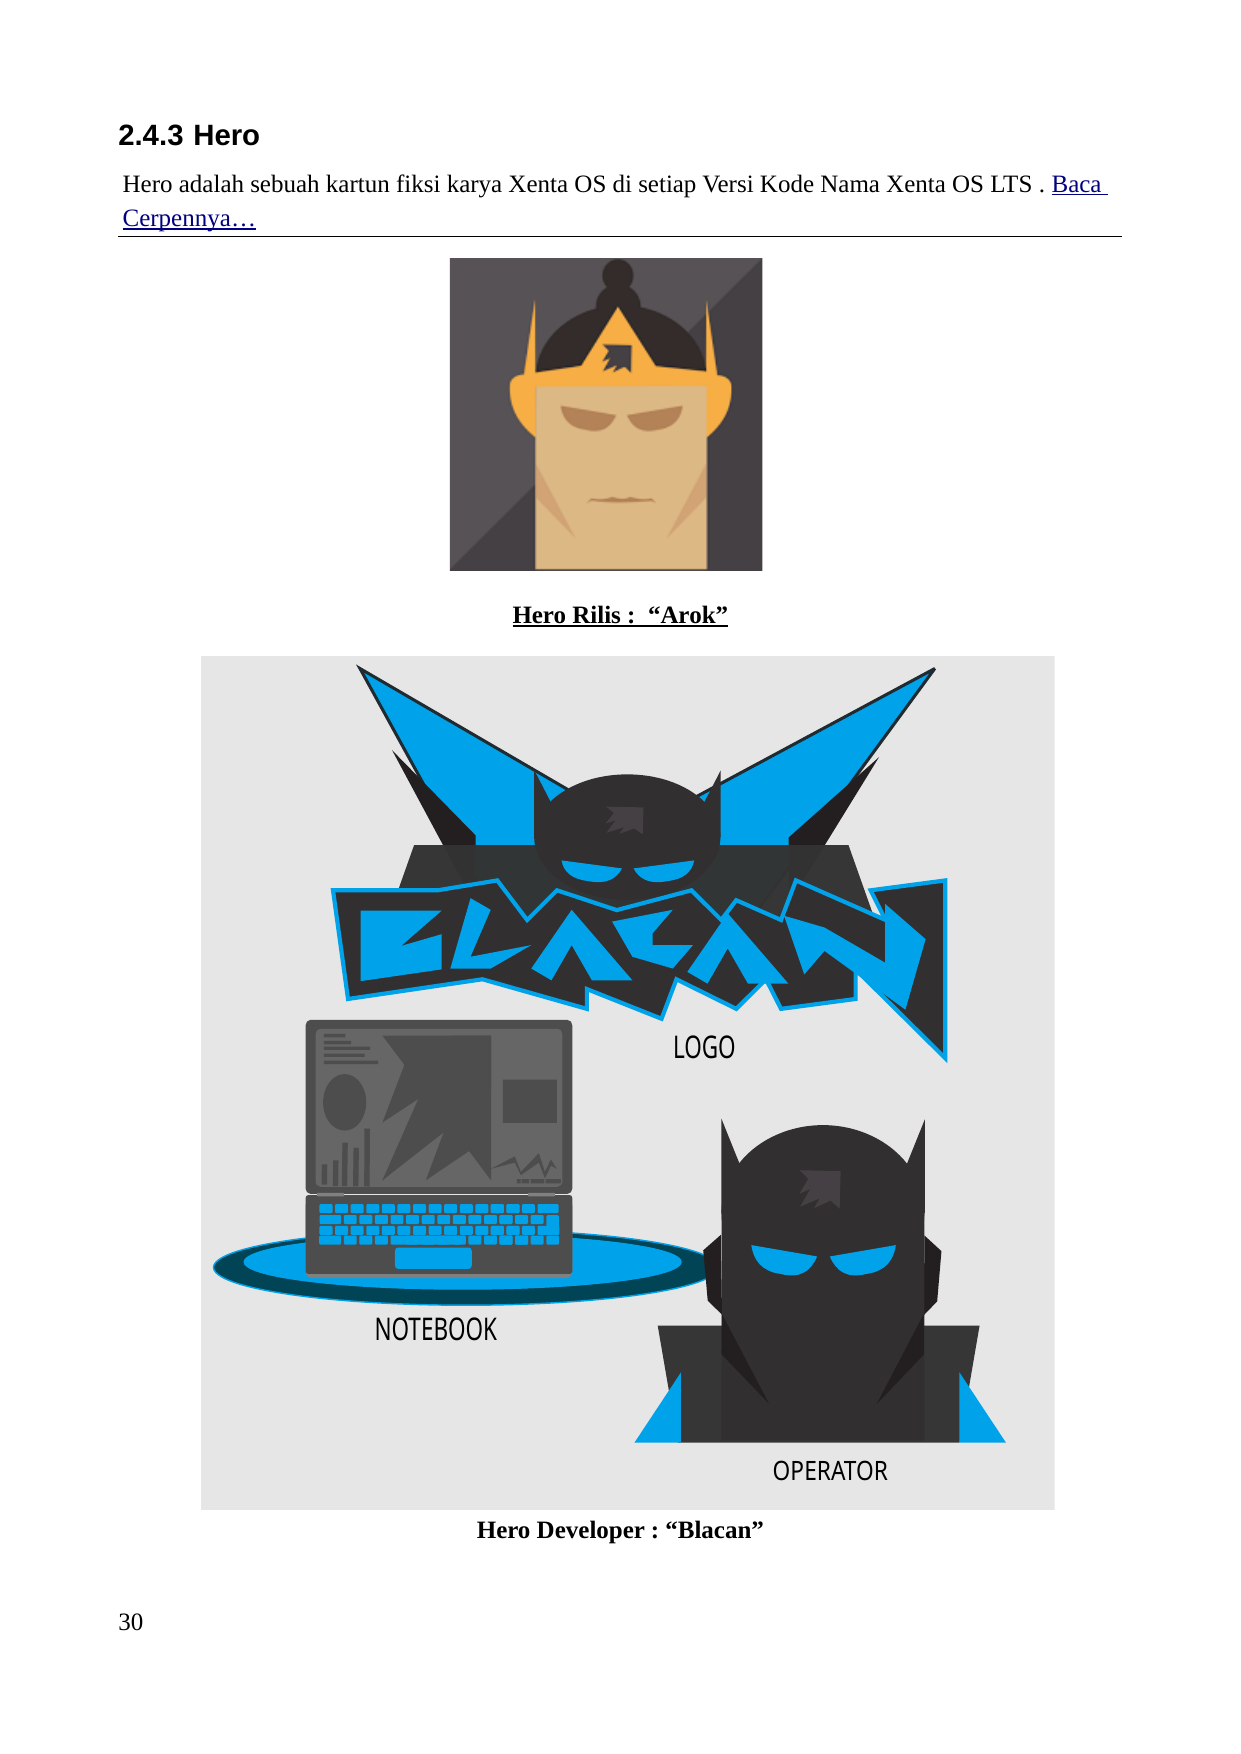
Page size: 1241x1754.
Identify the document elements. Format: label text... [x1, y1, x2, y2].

text Hero adalah sebuah kartun fiksi karya Xenta OS di setiap Versi Kode Nama Xenta OS LTS . Baca Cerpennya… [118, 164, 1122, 236]
text Hero Developer : “Blacan” [118, 649, 1122, 1544]
subtitle Hero [118, 118, 1122, 152]
text Hero Rilis : “Arok” [118, 600, 1122, 629]
picture [449, 258, 763, 571]
